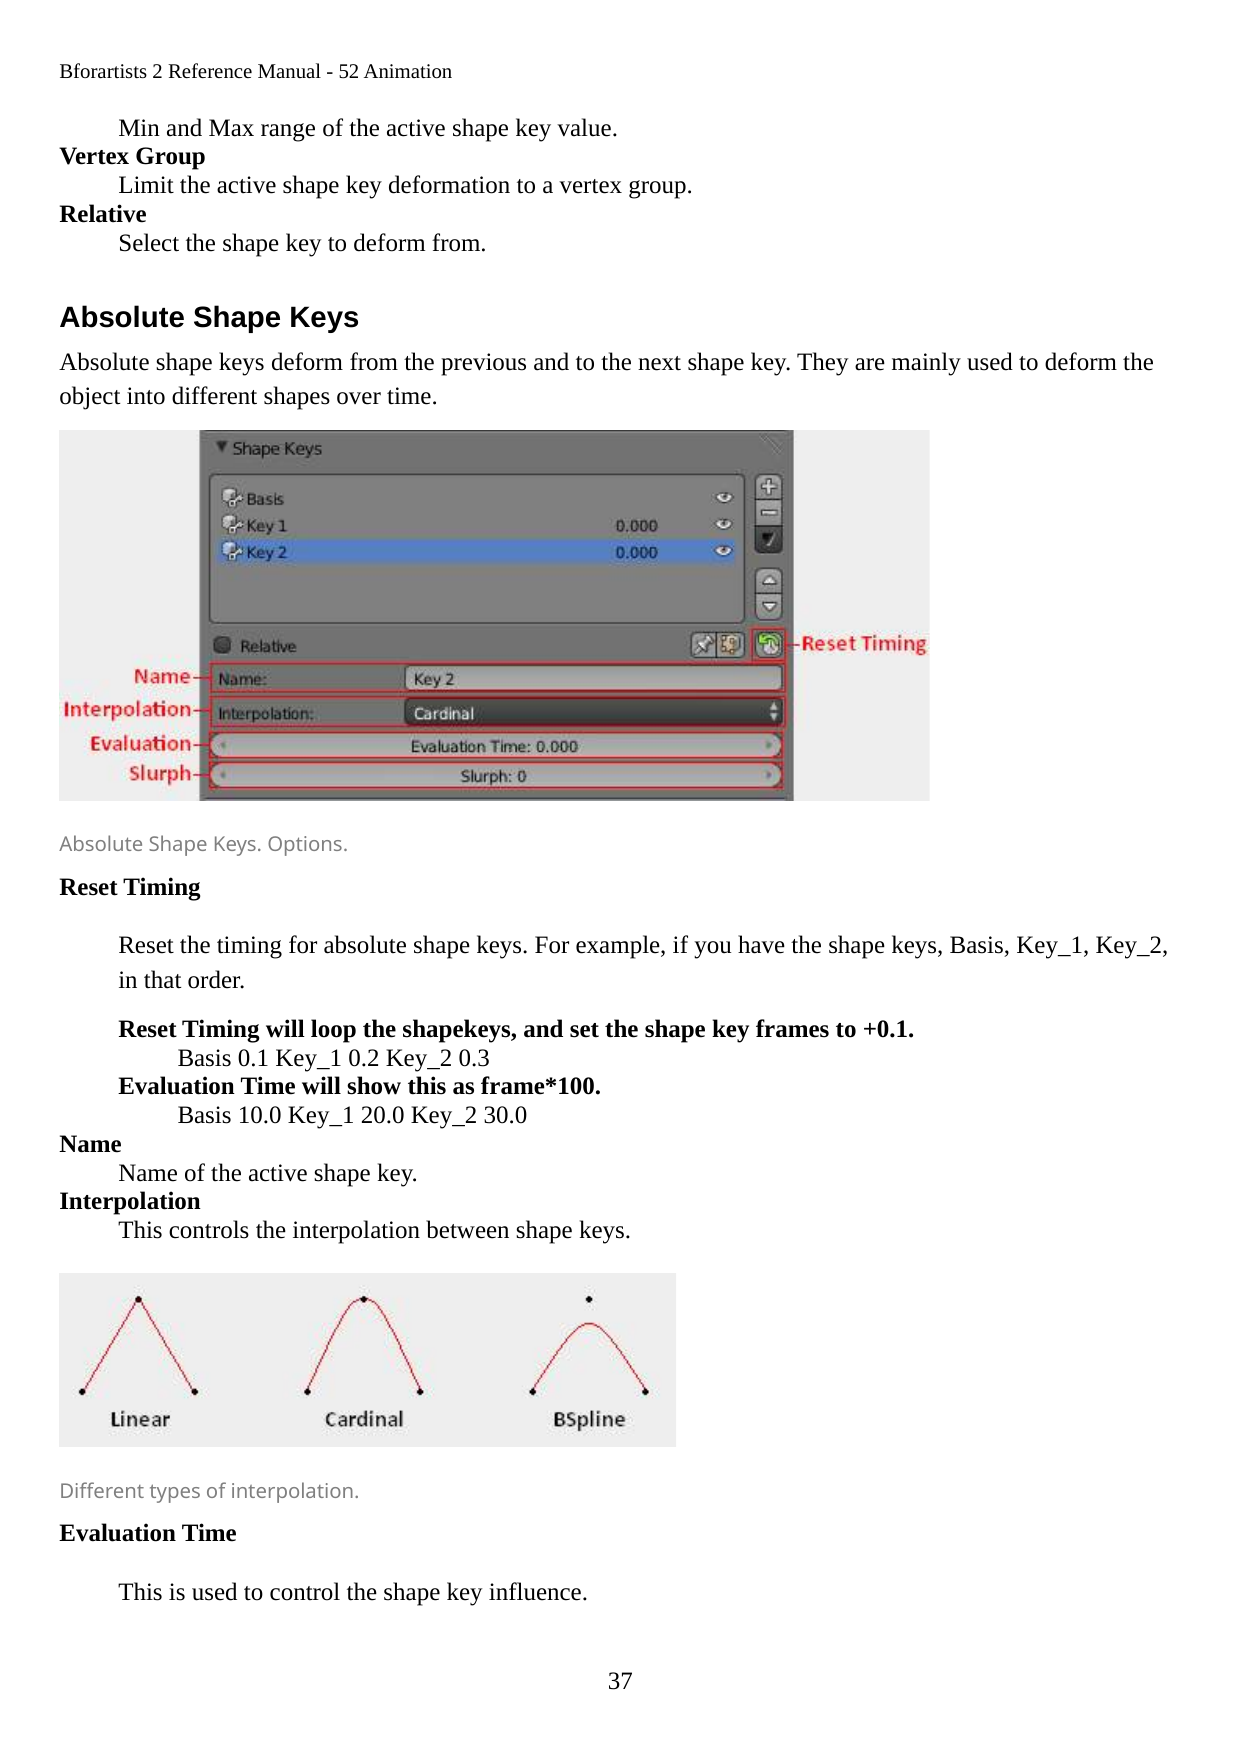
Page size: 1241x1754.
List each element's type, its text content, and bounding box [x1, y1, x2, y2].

list Limit the active shape key deformation to a vertex group. [118, 170, 1181, 199]
list This controls the interpolation between shape keys. [118, 1215, 1181, 1244]
subtitle Absolute Shape Keys [59, 300, 1181, 334]
text This is used to control the shape key influence. [118, 1577, 1181, 1606]
picture [59, 430, 930, 801]
text Absolute shape keys deform from the previous and to the next shape key. They are mainly used to deform the object into different shapes over time. [59, 347, 1181, 410]
subtitle Relative [59, 199, 1181, 228]
subtitle Reset Timing will loop the shapekeys, and set the shape key frames to +0.1. [118, 1014, 1181, 1043]
list Name of the active shape key. [118, 1158, 1181, 1186]
subtitle Reset Timing [59, 872, 1181, 901]
subtitle Evaluation Time will show this as frame*100. [118, 1071, 1181, 1100]
text Absolute Shape Keys. Options. [59, 826, 1181, 857]
picture [59, 1273, 677, 1447]
list Basis 0.1 Key_1 0.2 Key_2 0.3 [177, 1043, 1181, 1071]
list Basis 10.0 Key_1 20.0 Key_2 30.0 [177, 1100, 1181, 1129]
subtitle Interpolation [59, 1186, 1181, 1215]
text Different types of interpolation. [59, 1473, 1181, 1504]
subtitle Evaluation Time [59, 1518, 1181, 1547]
list Select the shape key to deform from. [118, 228, 1181, 256]
subtitle Vertex Group [59, 141, 1181, 170]
text Reset the timing for absolute shape keys. For example, if you have the shape keys, Basis, Key_1, Key_2, in that order. [118, 930, 1181, 993]
subtitle Name [59, 1129, 1181, 1158]
list Min and Max range of the active shape key value. [118, 113, 1181, 141]
